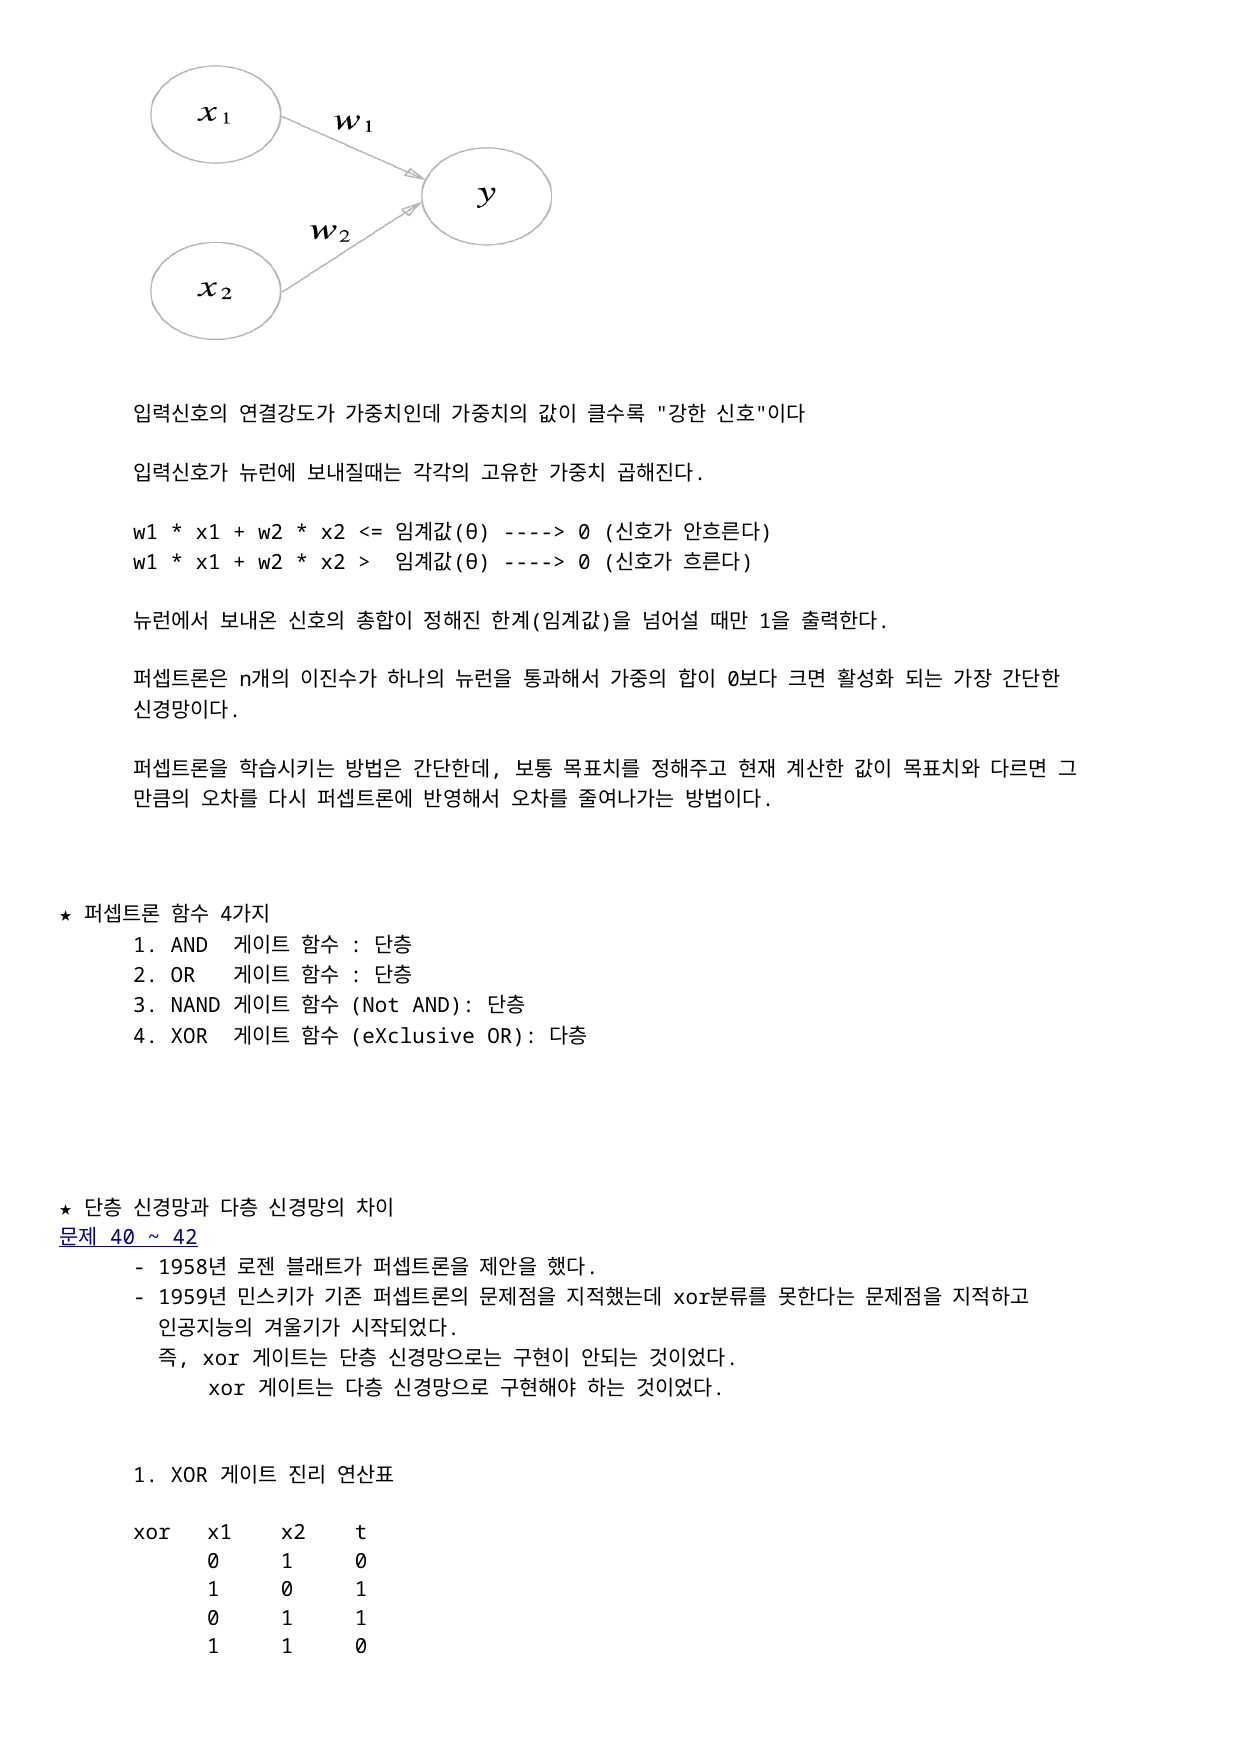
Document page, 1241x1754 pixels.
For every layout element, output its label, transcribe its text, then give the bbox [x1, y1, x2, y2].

text 입력신호의 연결강도가 가중치인데 가중치의 값이 클수록 "강한 신호"이다 [59, 397, 1181, 428]
text 입력신호가 뉴런에 보내질때는 각각의 고유한 가중치 곱해진다. [59, 456, 1181, 486]
text 문제 40 ~ 42 [59, 1222, 1181, 1250]
text 0 1 0 [59, 1546, 1181, 1574]
text 1. AND 게이트 함수 : 단층 [59, 928, 1181, 958]
text xor x1 x2 t [59, 1517, 1181, 1546]
text xor 게이트는 다층 신경망으로 구현해야 하는 것이었다. [59, 1371, 1181, 1402]
text 뉴런에서 보내온 신호의 총합이 정해진 한계(임계값)을 넘어설 때만 1을 출력한다. [59, 604, 1181, 634]
text 퍼셉트론을 학습시키는 방법은 간단한데, 보통 목표치를 정해주고 현재 계산한 값이 목표치와 다르면 그 [59, 752, 1181, 782]
text - 1959년 민스키가 기존 퍼셉트론의 문제점을 지적했는데 xor분류를 못한다는 문제점을 지적하고 [59, 1281, 1181, 1311]
text 인공지능의 겨울기가 시작되었다. [59, 1311, 1181, 1341]
picture [142, 59, 561, 341]
text ★ 퍼셉트론 함수 4가지 [59, 898, 1181, 928]
text 신경망이다. [59, 693, 1181, 723]
text 3. NAND 게이트 함수 (Not AND): 단층 [59, 989, 1181, 1019]
text 1. XOR 게이트 진리 연산표 [59, 1459, 1181, 1489]
text ★ 단층 신경망과 다층 신경망의 차이 [59, 1191, 1181, 1222]
text w1 * x1 + w2 * x2 <= 임계값(θ) ----> 0 (신호가 안흐른다) [59, 515, 1181, 545]
text 0 1 1 [59, 1603, 1181, 1631]
text 2. OR 게이트 함수 : 단층 [59, 958, 1181, 989]
text 1 0 1 [59, 1574, 1181, 1603]
text 즉, xor 게이트는 단층 신경망으로는 구현이 안되는 것이었다. [59, 1341, 1181, 1371]
text 퍼셉트론은 n개의 이진수가 하나의 뉴런을 통과해서 가중의 합이 0보다 크면 활성화 되는 가장 간단한 [59, 663, 1181, 693]
text 만큼의 오차를 다시 퍼셉트론에 반영해서 오차를 줄여나가는 방법이다. [59, 782, 1181, 812]
text w1 * x1 + w2 * x2 > 임계값(θ) ----> 0 (신호가 흐른다) [59, 545, 1181, 576]
text 4. XOR 게이트 함수 (eXclusive OR): 다층 [59, 1019, 1181, 1049]
text 1 1 0 [59, 1631, 1181, 1659]
text - 1958년 로젠 블래트가 퍼셉트론을 제안을 했다. [59, 1250, 1181, 1281]
